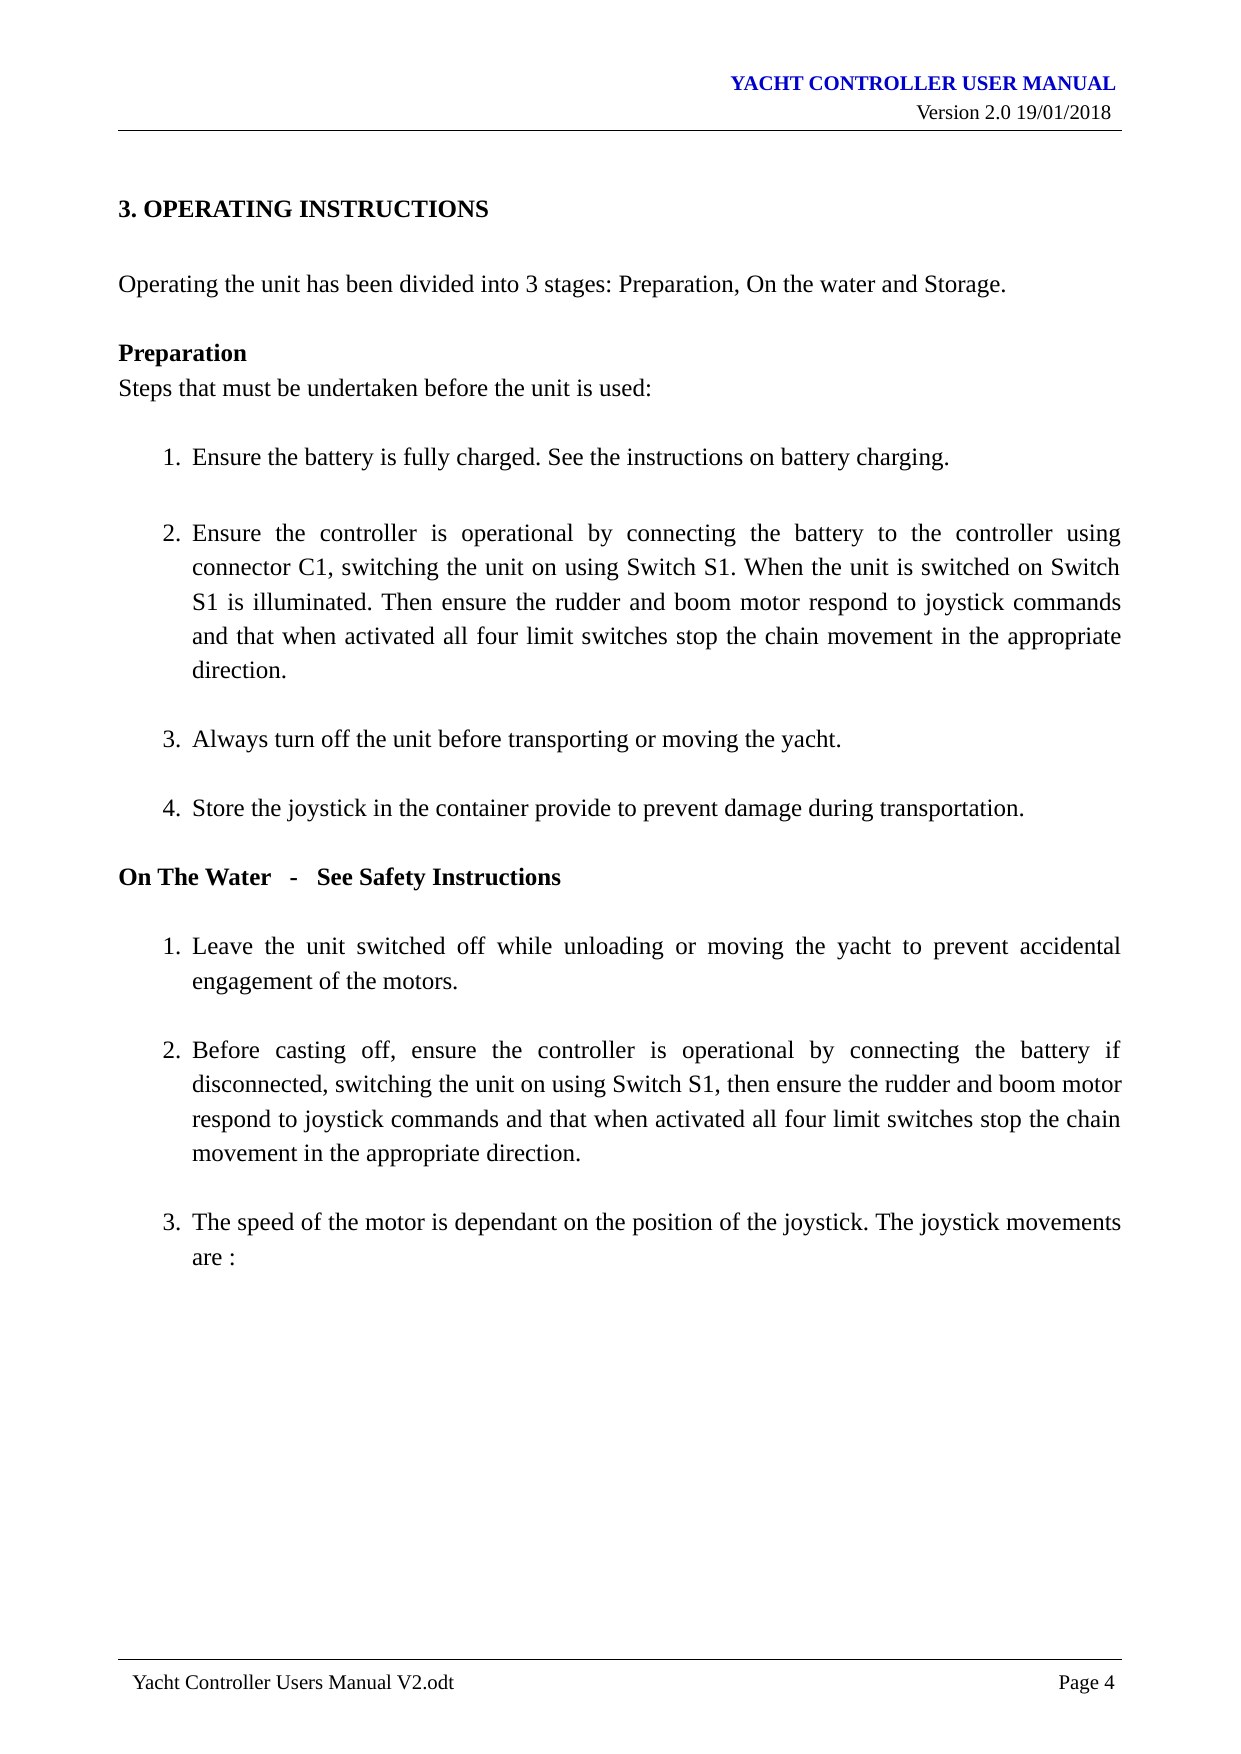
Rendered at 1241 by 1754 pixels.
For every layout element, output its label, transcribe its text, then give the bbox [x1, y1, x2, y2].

text Operating the unit has been divided into 3 stages: Preparation, On the water and Storage. [118, 269, 1122, 298]
text On The Water - See Safety Instructions [118, 862, 1122, 891]
text Preparation [118, 338, 1122, 367]
text Steps that must be undertaken before the unit is used: [118, 373, 1122, 402]
list The speed of the motor is dependant on the position of the joystick. The joystick movements are : [162, 1207, 1122, 1271]
list Before casting off, ensure the controller is operational by connecting the battery if disconnected, switching the unit on using Switch S1, then ensure the rudder and boom motor respond to joystick commands and that when activated all four limit switches stop the chain movement in the appropriate direction. [162, 1035, 1122, 1167]
list Leave the unit switched off while unloading or moving the yacht to prevent accidental engagement of the motors. [162, 931, 1122, 995]
list Ensure the battery is fully charged. See the instructions on battery charging. [162, 442, 1122, 471]
list Always turn off the unit before transporting or moving the yacht. [162, 724, 1122, 753]
text 3. OPERATING INSTRUCTIONS [118, 194, 1122, 223]
list Store the joystick in the container provide to prevent damage during transportation. [162, 793, 1122, 822]
list Ensure the controller is operational by connecting the battery to the controller using connector C1, switching the unit on using Switch S1. When the unit is switched on Switch S1 is illuminated. Then ensure the rudder and boom motor respond to joystick commands and that when activated all four limit switches stop the chain movement in the appropriate direction. [162, 518, 1122, 684]
